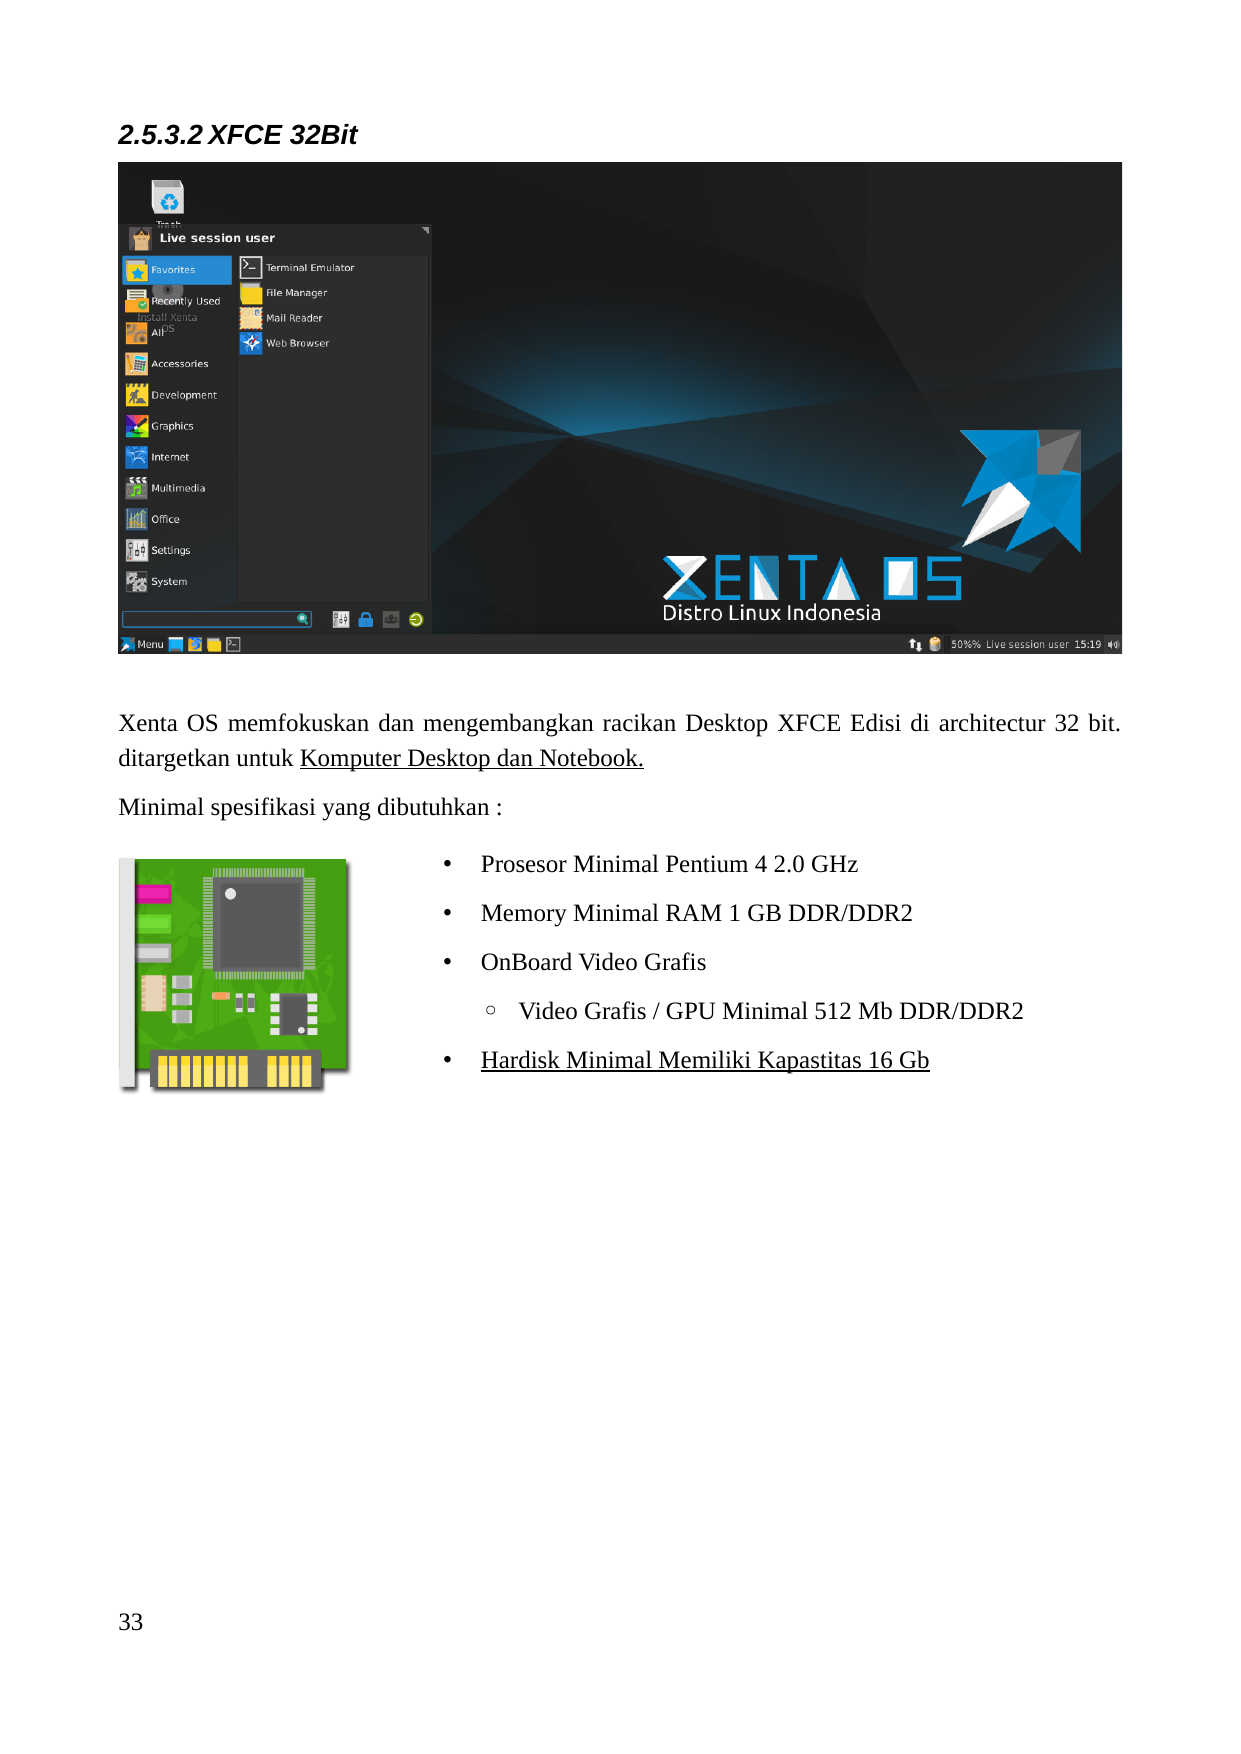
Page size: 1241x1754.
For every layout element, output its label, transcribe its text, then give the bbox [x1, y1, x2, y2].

list Prosesor Minimal Pentium 4 2.0 GHz [356, 849, 1122, 878]
text Minimal spesifikasi yang dibutuhkan : [118, 792, 1122, 820]
list Hardisk Minimal Memiliki Kapastitas 16 Gb [356, 1045, 1122, 1074]
picture [118, 162, 1123, 654]
text Xenta OS memfokuskan dan mengembangkan racikan Desktop XFCE Edisi di architectur 32 bit. ditargetkan untuk Komputer Desktop dan Notebook. [118, 708, 1122, 771]
list Memory Minimal RAM 1 GB DDR/DDR2 [356, 898, 1122, 927]
list OnBoard Video Grafis [356, 947, 1122, 976]
picture [108, 849, 356, 1097]
subtitle XFCE 32Bit [118, 118, 1122, 150]
list Video Grafis / GPU Minimal 512 Mb DDR/DDR2 [356, 996, 1122, 1025]
